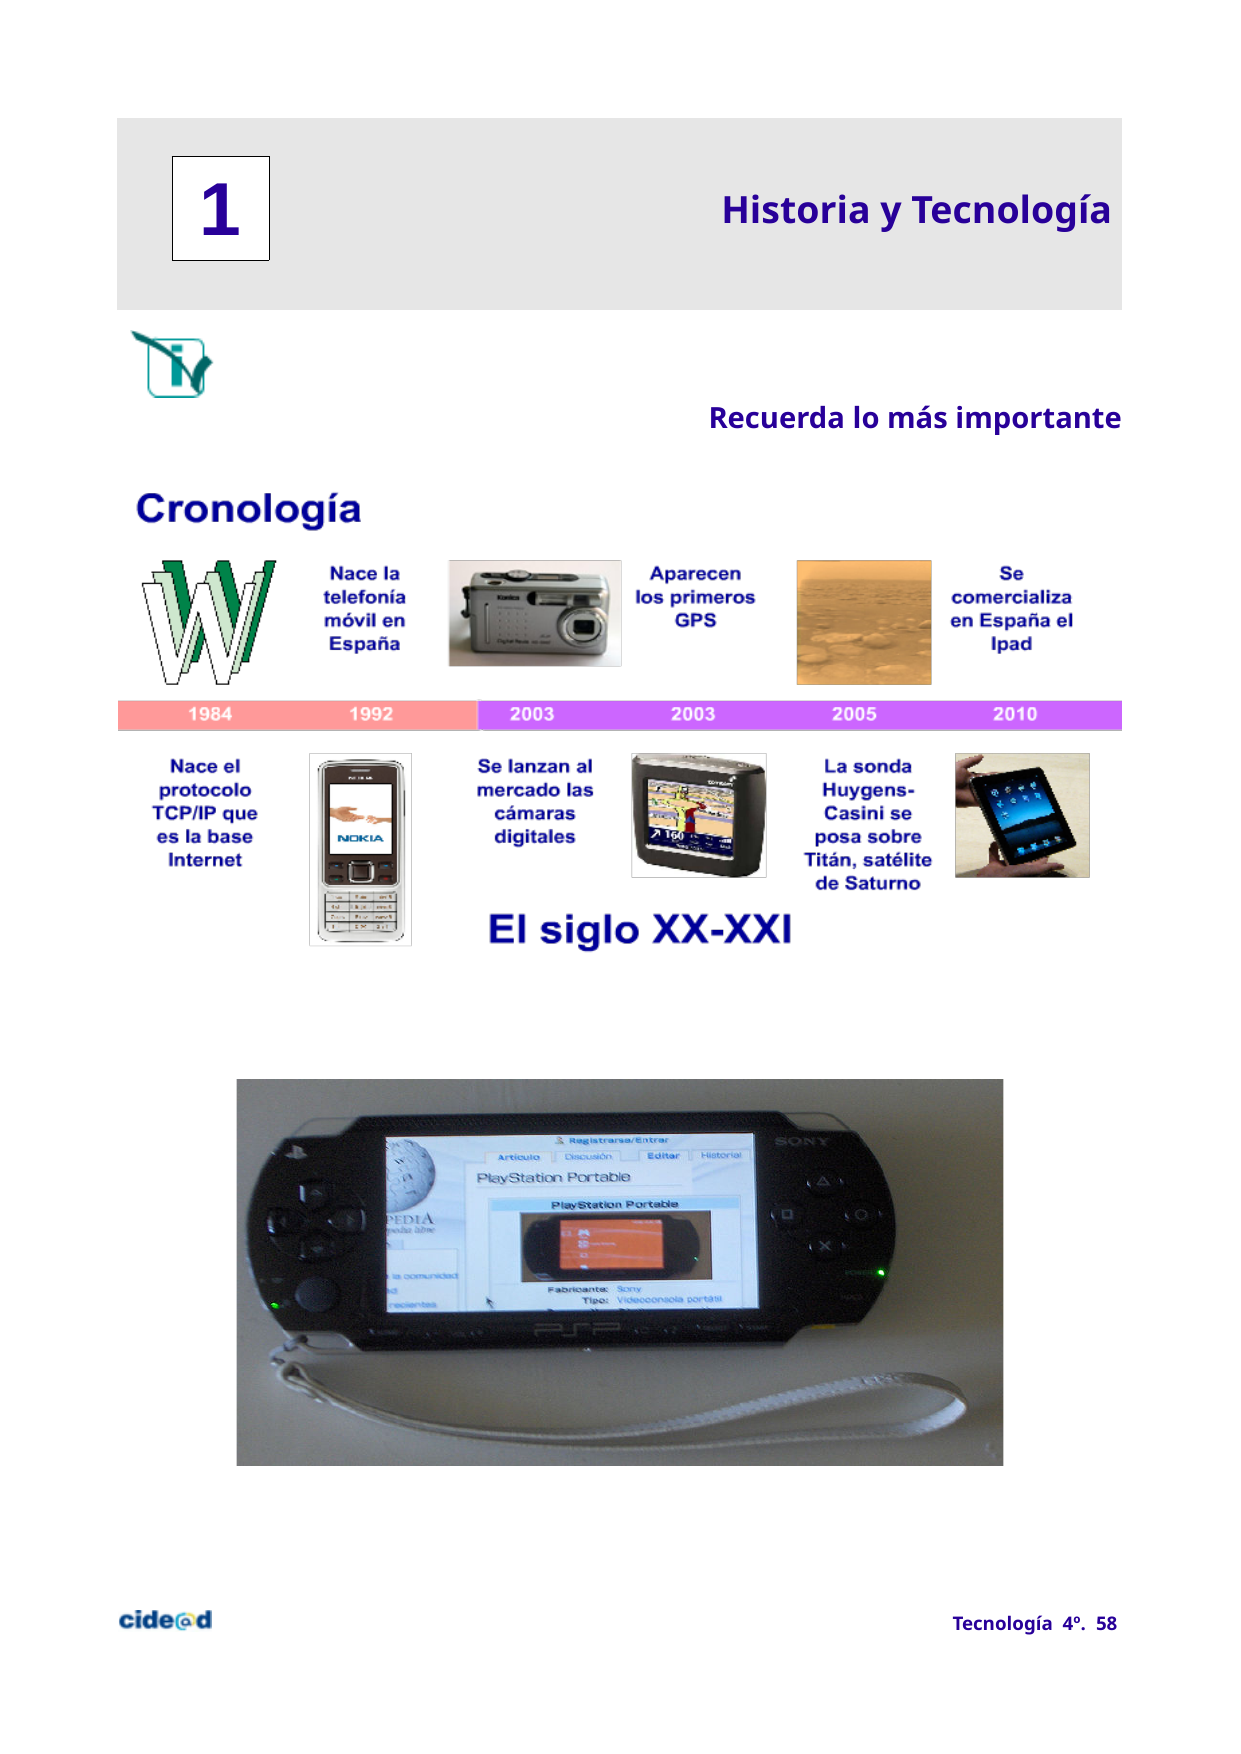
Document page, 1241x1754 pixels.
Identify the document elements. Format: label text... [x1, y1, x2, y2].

text Recuerda lo más importante [118, 310, 1122, 437]
table_header Historia y Tecnología [117, 118, 1122, 310]
picture [236, 1079, 1004, 1466]
picture [118, 461, 1122, 966]
picture [129, 330, 215, 398]
picture [118, 1610, 212, 1632]
